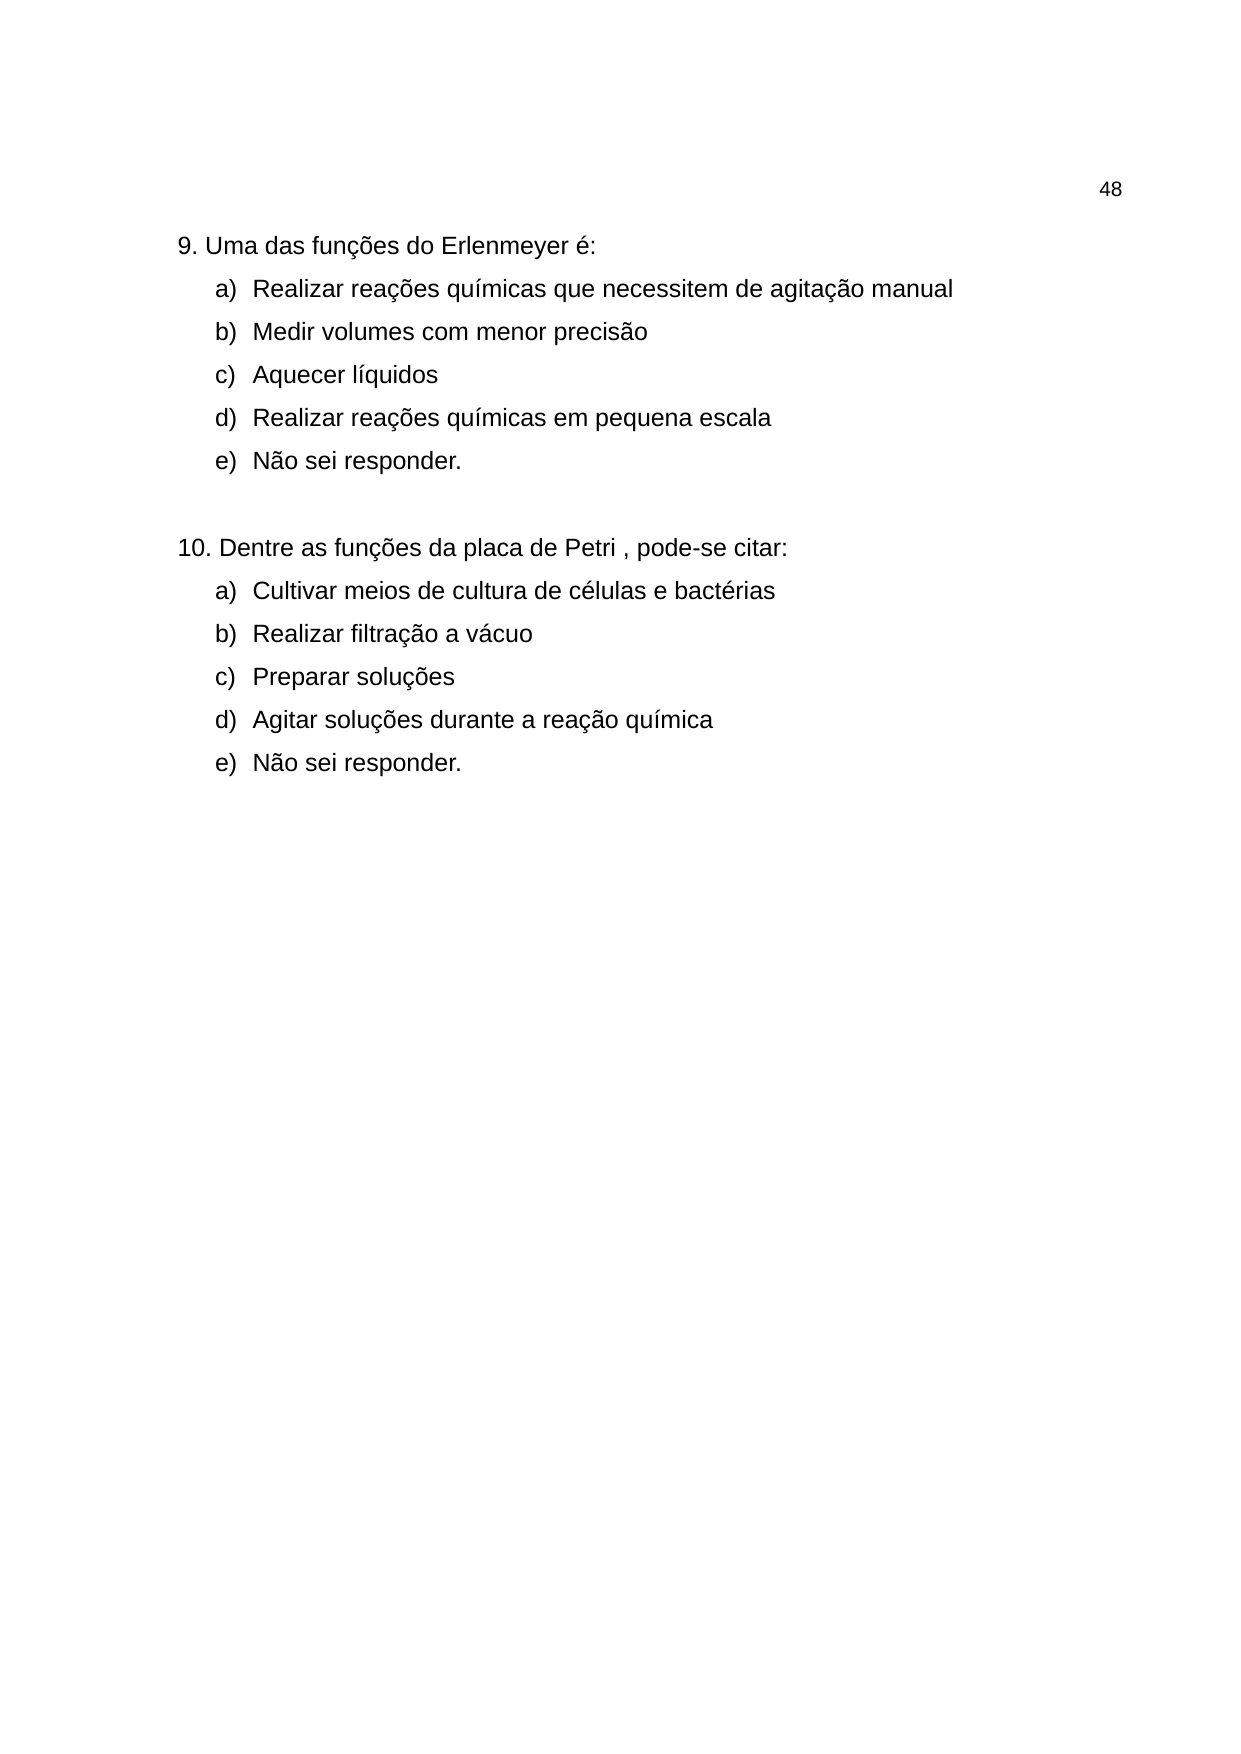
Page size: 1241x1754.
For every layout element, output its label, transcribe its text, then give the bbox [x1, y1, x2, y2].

list Realizar reações químicas que necessitem de agitação manual [215, 274, 1122, 302]
list Medir volumes com menor precisão [215, 317, 1122, 346]
list Preparar soluções [215, 662, 1122, 691]
list Realizar filtração a vácuo [215, 619, 1122, 647]
list Agitar soluções durante a reação química [215, 705, 1122, 734]
list Cultivar meios de cultura de células e bactérias [215, 576, 1122, 604]
list Não sei responder. [215, 748, 1122, 777]
text 10. Dentre as funções da placa de Petri , pode-se citar: [177, 532, 1122, 561]
list Aquecer líquidos [215, 360, 1122, 389]
list Realizar reações químicas em pequena escala [215, 403, 1122, 432]
text 9. Uma das funções do Erlenmeyer é: [177, 231, 1122, 259]
list Não sei responder. [215, 446, 1122, 475]
